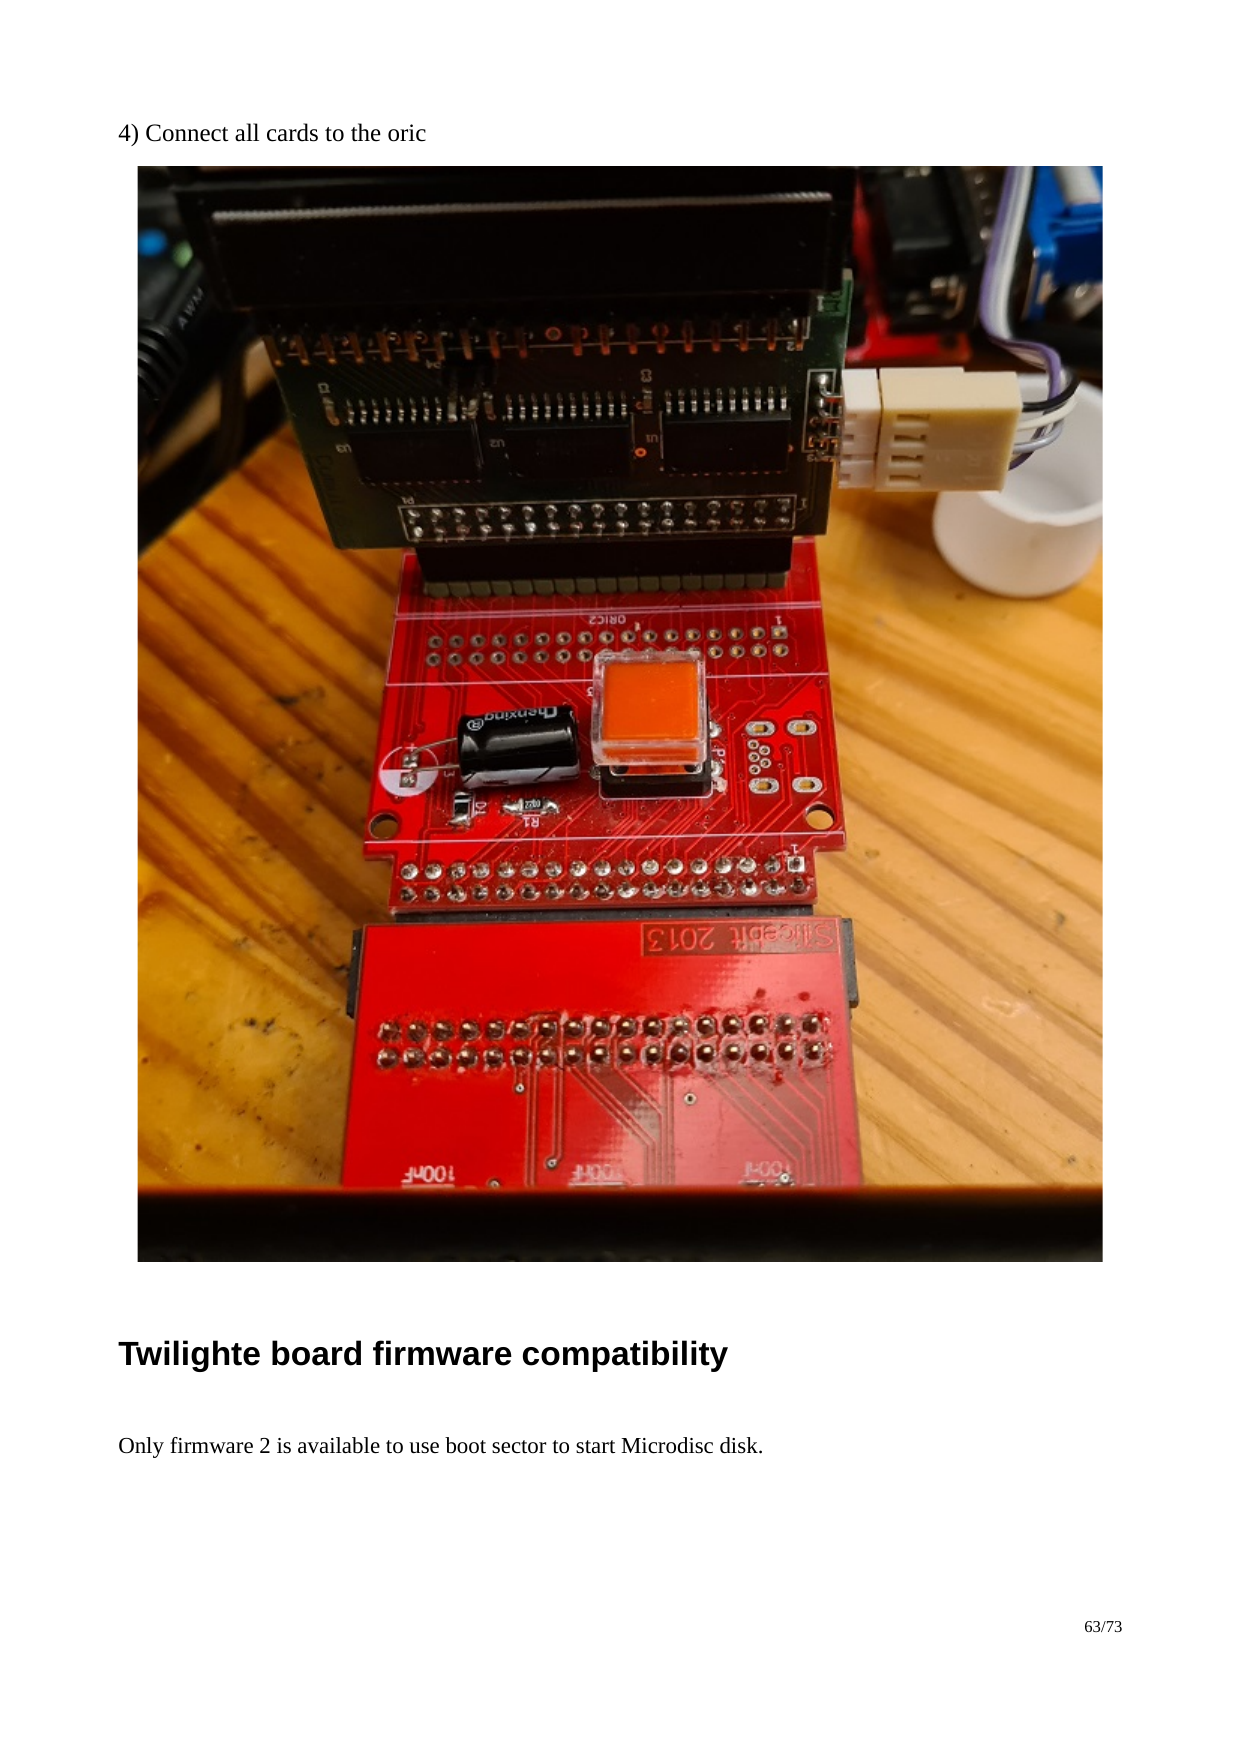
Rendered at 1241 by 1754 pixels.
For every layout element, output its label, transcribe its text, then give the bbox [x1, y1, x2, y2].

text 4) Connect all cards to the oric [118, 118, 1122, 147]
picture [137, 166, 1103, 1262]
text Only firmware 2 is available to use boot sector to start Microdisc disk. [118, 1433, 1122, 1459]
subtitle Twilighte board firmware compatibility [118, 1334, 1122, 1372]
